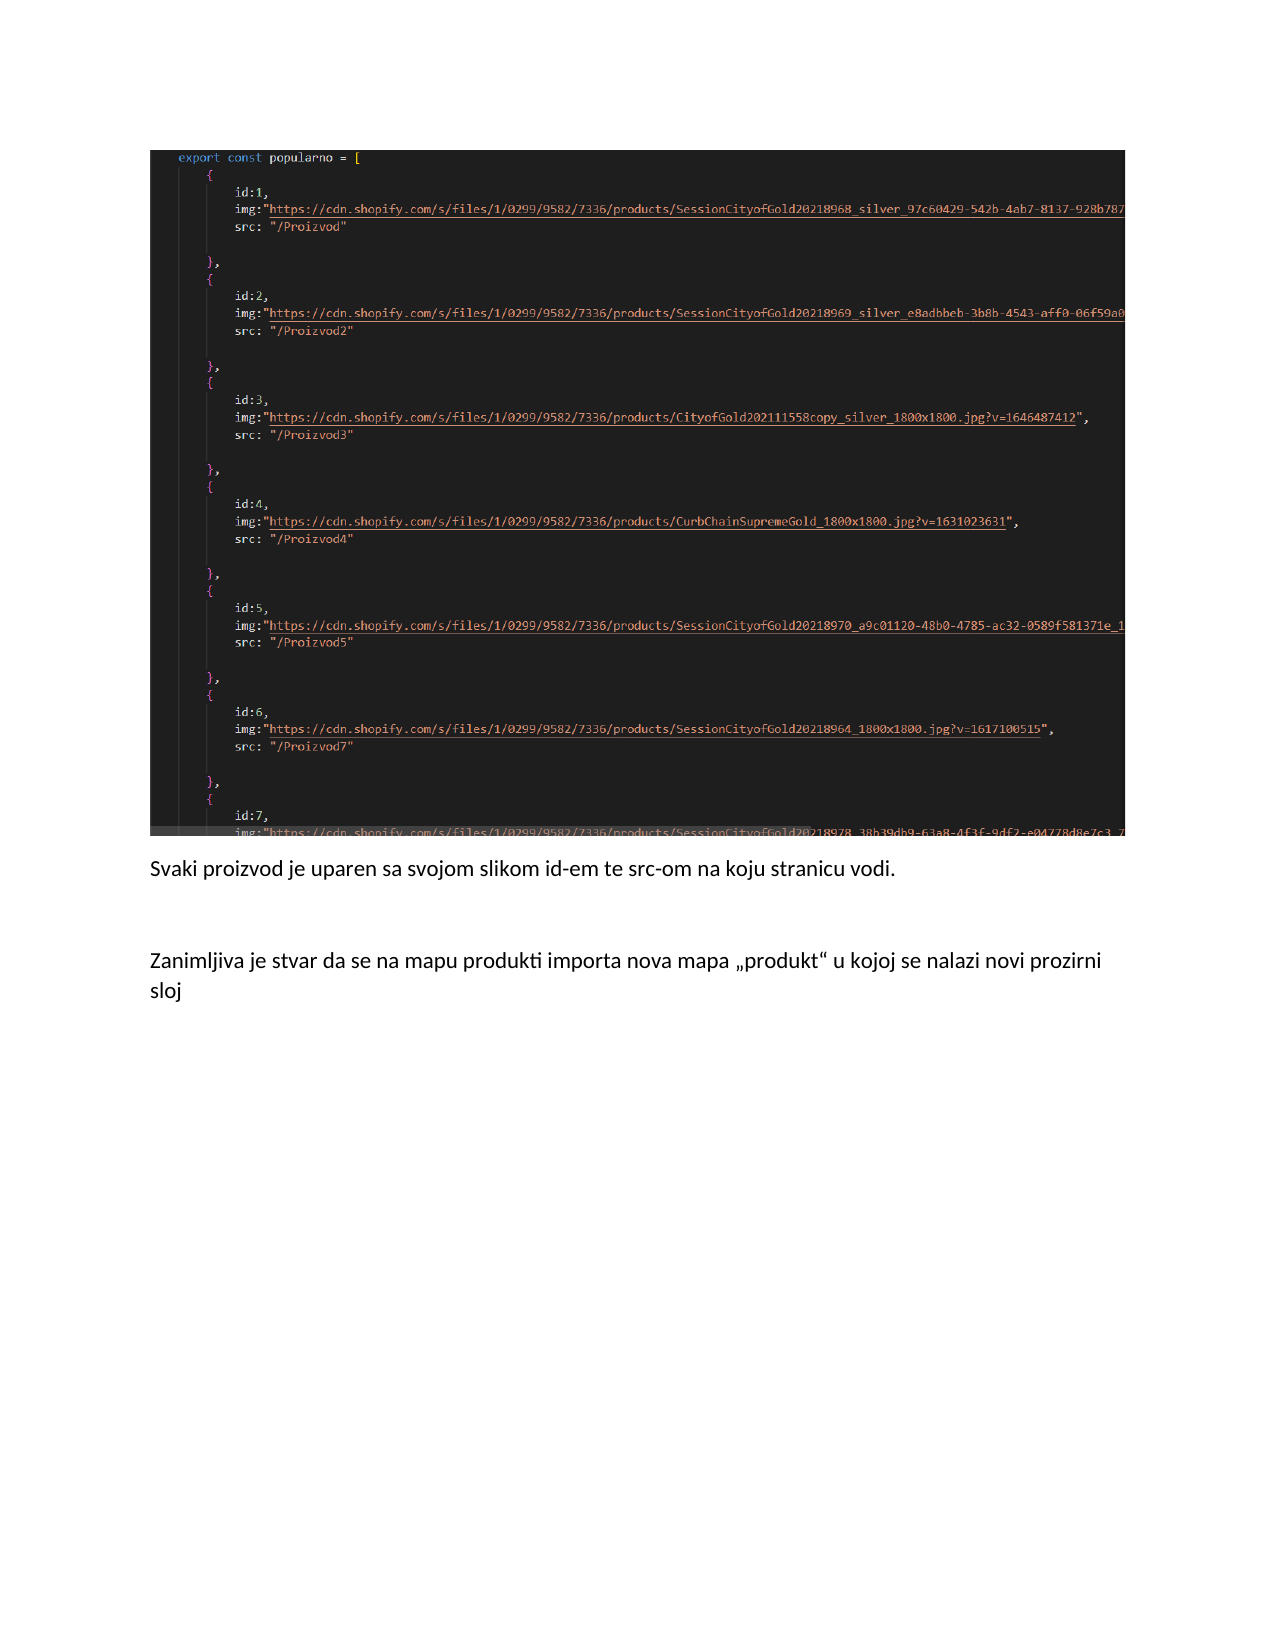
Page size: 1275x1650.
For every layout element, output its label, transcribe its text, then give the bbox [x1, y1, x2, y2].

text Svaki proizvod je uparen sa svojom slikom id-em te src-om na koju stranicu vodi. [150, 854, 1125, 882]
text Zanimljiva je stvar da se na mapu produkti importa nova mapa „produkt“ u kojoj se nalazi novi prozirni sloj [150, 946, 1125, 1004]
